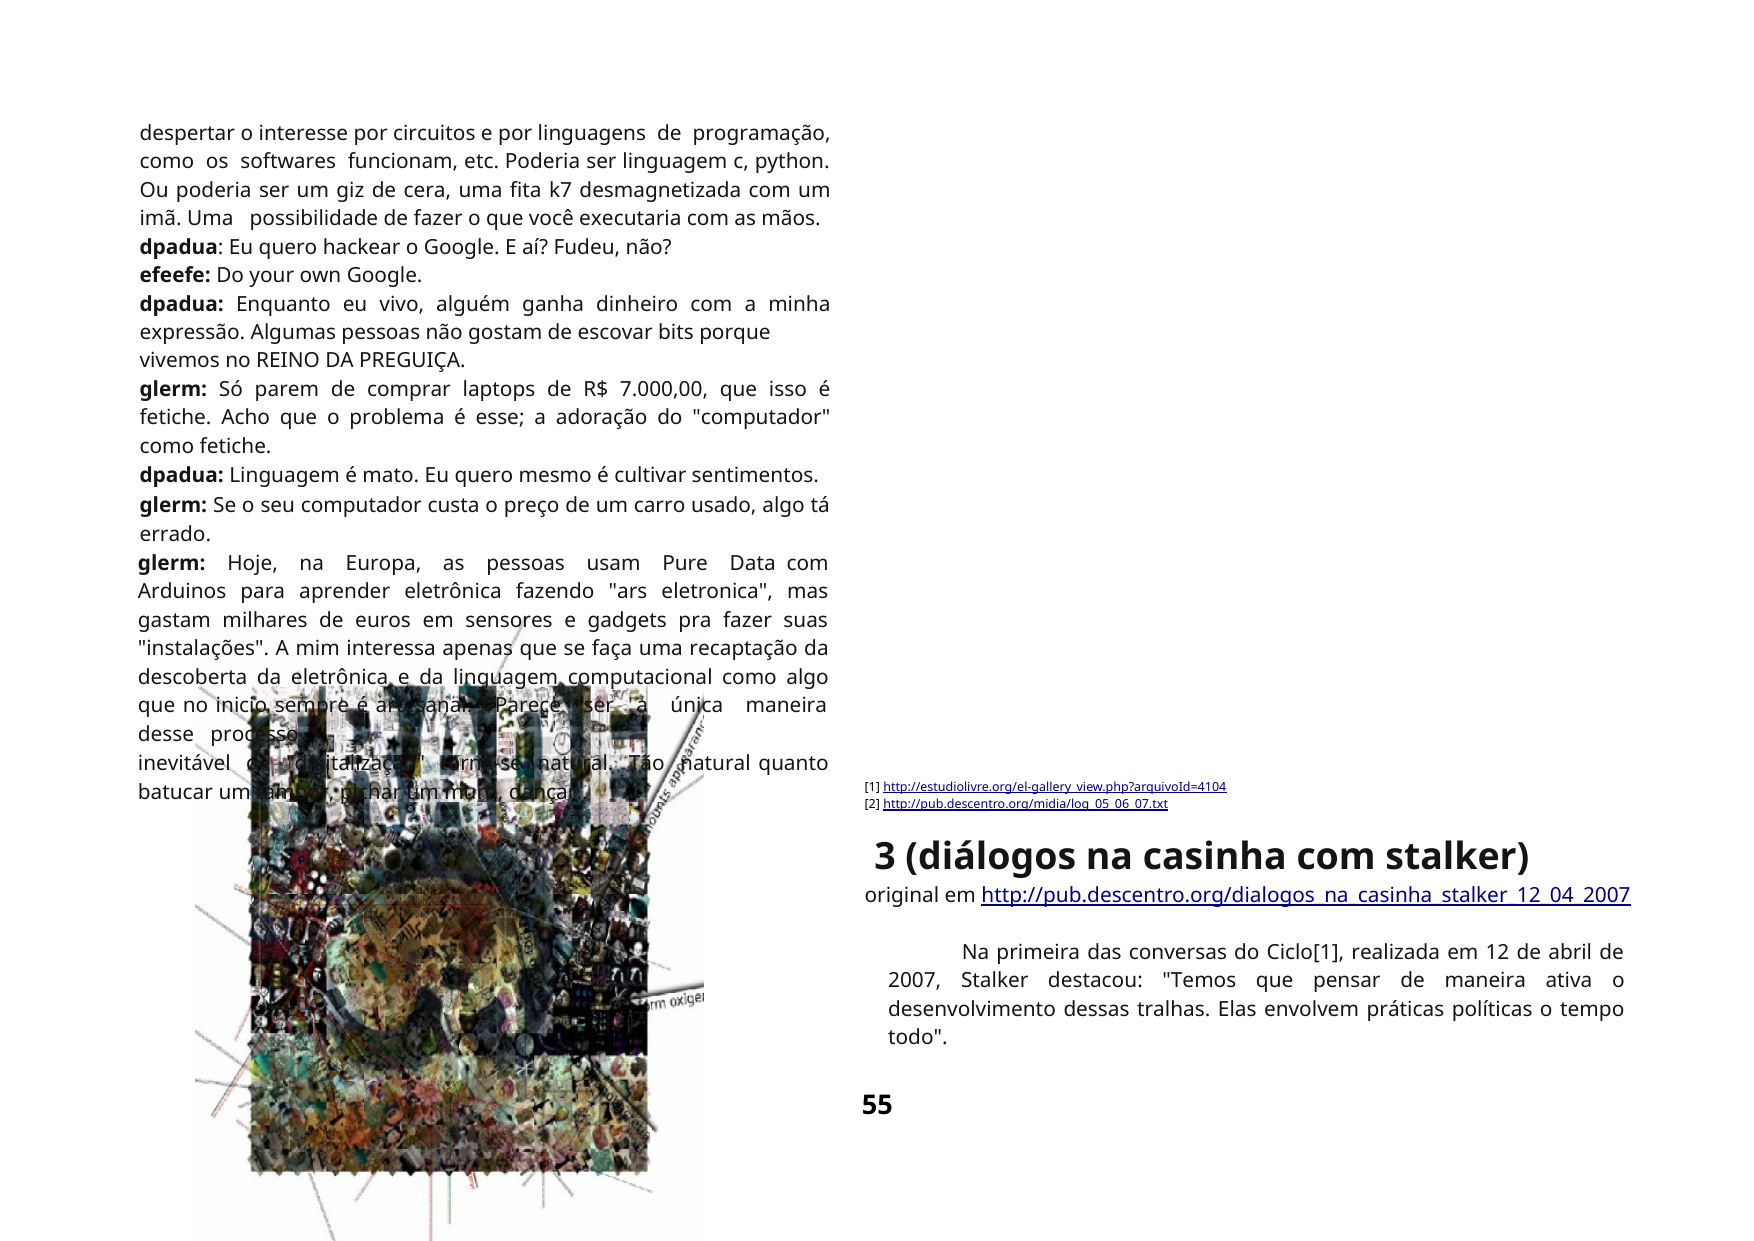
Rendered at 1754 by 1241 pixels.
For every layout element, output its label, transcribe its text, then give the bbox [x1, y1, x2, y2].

picture [512, 617, 519, 626]
text [2] http://pub.descentro.org/midia/log_05_06_07.txt [864, 795, 1650, 812]
text vivemos no REINO DA PREGUIÇA. [139, 346, 831, 374]
picture [391, 617, 398, 626]
text dpadua: Eu quero hackear o Google. E aí? Fudeu, não? [139, 232, 831, 260]
picture [614, 616, 620, 626]
picture [627, 616, 633, 626]
text [1] http://estudiolivre.org/el-gallery_view.php?arquivoId=4104 [864, 778, 1650, 795]
text dpadua: Enquanto eu vivo, alguém ganha dinheiro com a minha expressão. Algumas pessoas não gostam de escovar bits porque [139, 289, 831, 346]
text glerm: Hoje, na Europa, as pessoas usam Pure Data com Arduinos para aprender eletrônica fazendo "ars eletronica", mas gastam milhares de euros em sensores e gadgets pra fazer suas "instalações". A mim interessa apenas que se faça uma recaptação da descoberta da eletrônica e da linguagem computacional como algo que no inicio sempre é artesanal. Parece ser a única maneira desse processo [138, 548, 829, 747]
text 3 (diálogos na casinha com stalker) [864, 829, 1650, 880]
picture [590, 616, 596, 626]
text dpadua: Linguagem é mato. Eu quero mesmo é cultivar sentimentos. [139, 461, 831, 489]
text efeefe: Do your own Google. [139, 260, 831, 289]
text inevitável de "digitalização" torna-se natural. Tão natural quanto batucar um tambor, pichar um muro, dançar.. [138, 748, 195, 805]
picture [371, 616, 376, 626]
text glerm: Se o seu computador custa o preço de um carro usado, algo tá errado. [139, 490, 831, 547]
text Na primeira das conversas do Ciclo[1], realizada em 12 de abril de 2007, Stalker destacou: "Temos que pensar de maneira ativa o desenvolvimento dessas tralhas. Elas envolvem práticas políticas o tempo todo". [888, 937, 1625, 1051]
text original em http://pub.descentro.org/dialogos_na_casinha_stalker_12_04_2007 [864, 880, 1650, 909]
picture [195, 616, 704, 1241]
text inevitável de "digitalização" torna-se natural. Tão natural quanto batucar um tambor, pichar um muro, dançar.. [704, 748, 829, 805]
picture [322, 616, 328, 626]
text despertar o interesse por circuitos e por linguagens de programação, como os softwares funcionam, etc. Poderia ser linguagem c, python. Ou poderia ser um giz de cera, uma fita k7 desmagnetizada com um imã. Uma possibilidade de fazer o que você executaria com as mãos. [139, 118, 831, 232]
text glerm: Só parem de comprar laptops de R$ 7.000,00, que isso é fetiche. Acho que o problema é esse; a adoração do "computador" como fetiche. [139, 374, 831, 459]
